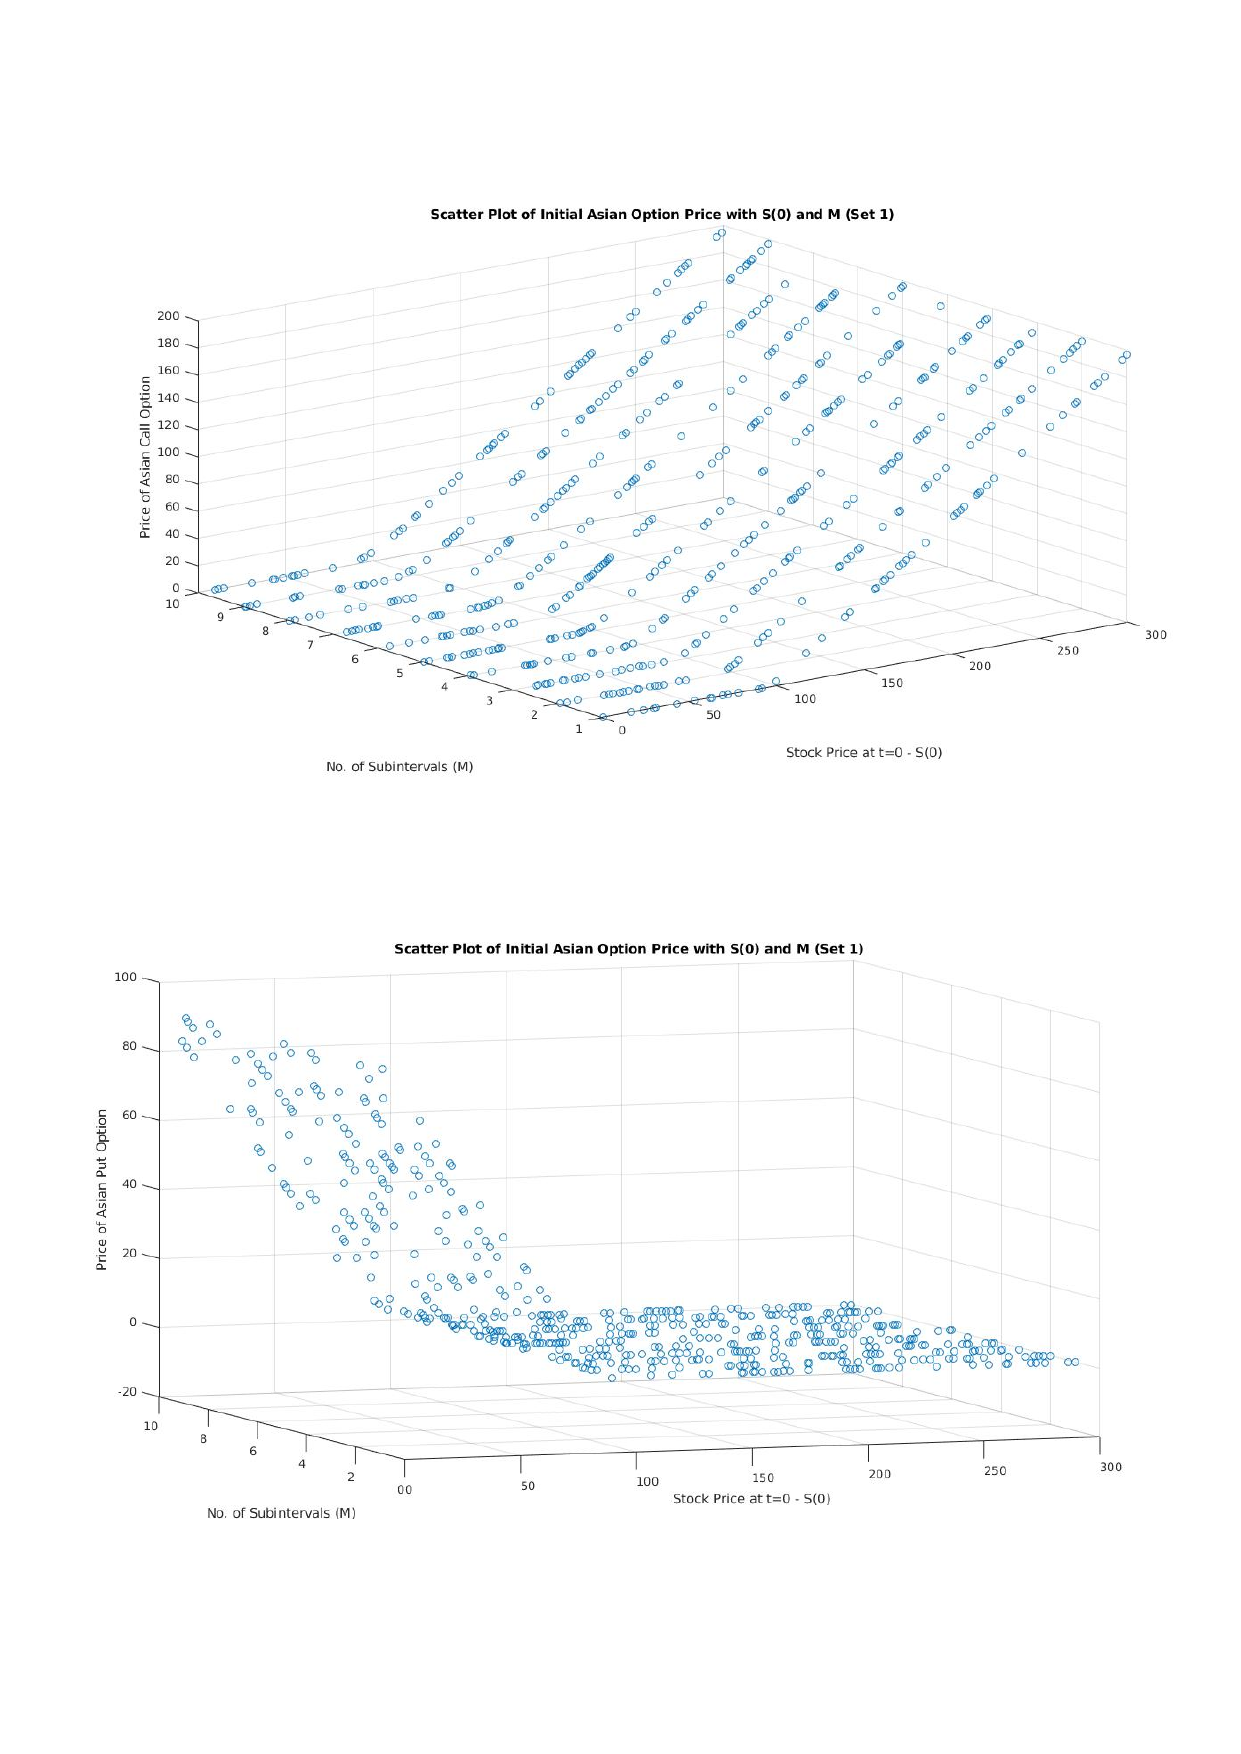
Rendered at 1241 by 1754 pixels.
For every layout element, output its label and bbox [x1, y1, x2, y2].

picture [0, 913, 1215, 1527]
picture [41, 179, 1241, 784]
